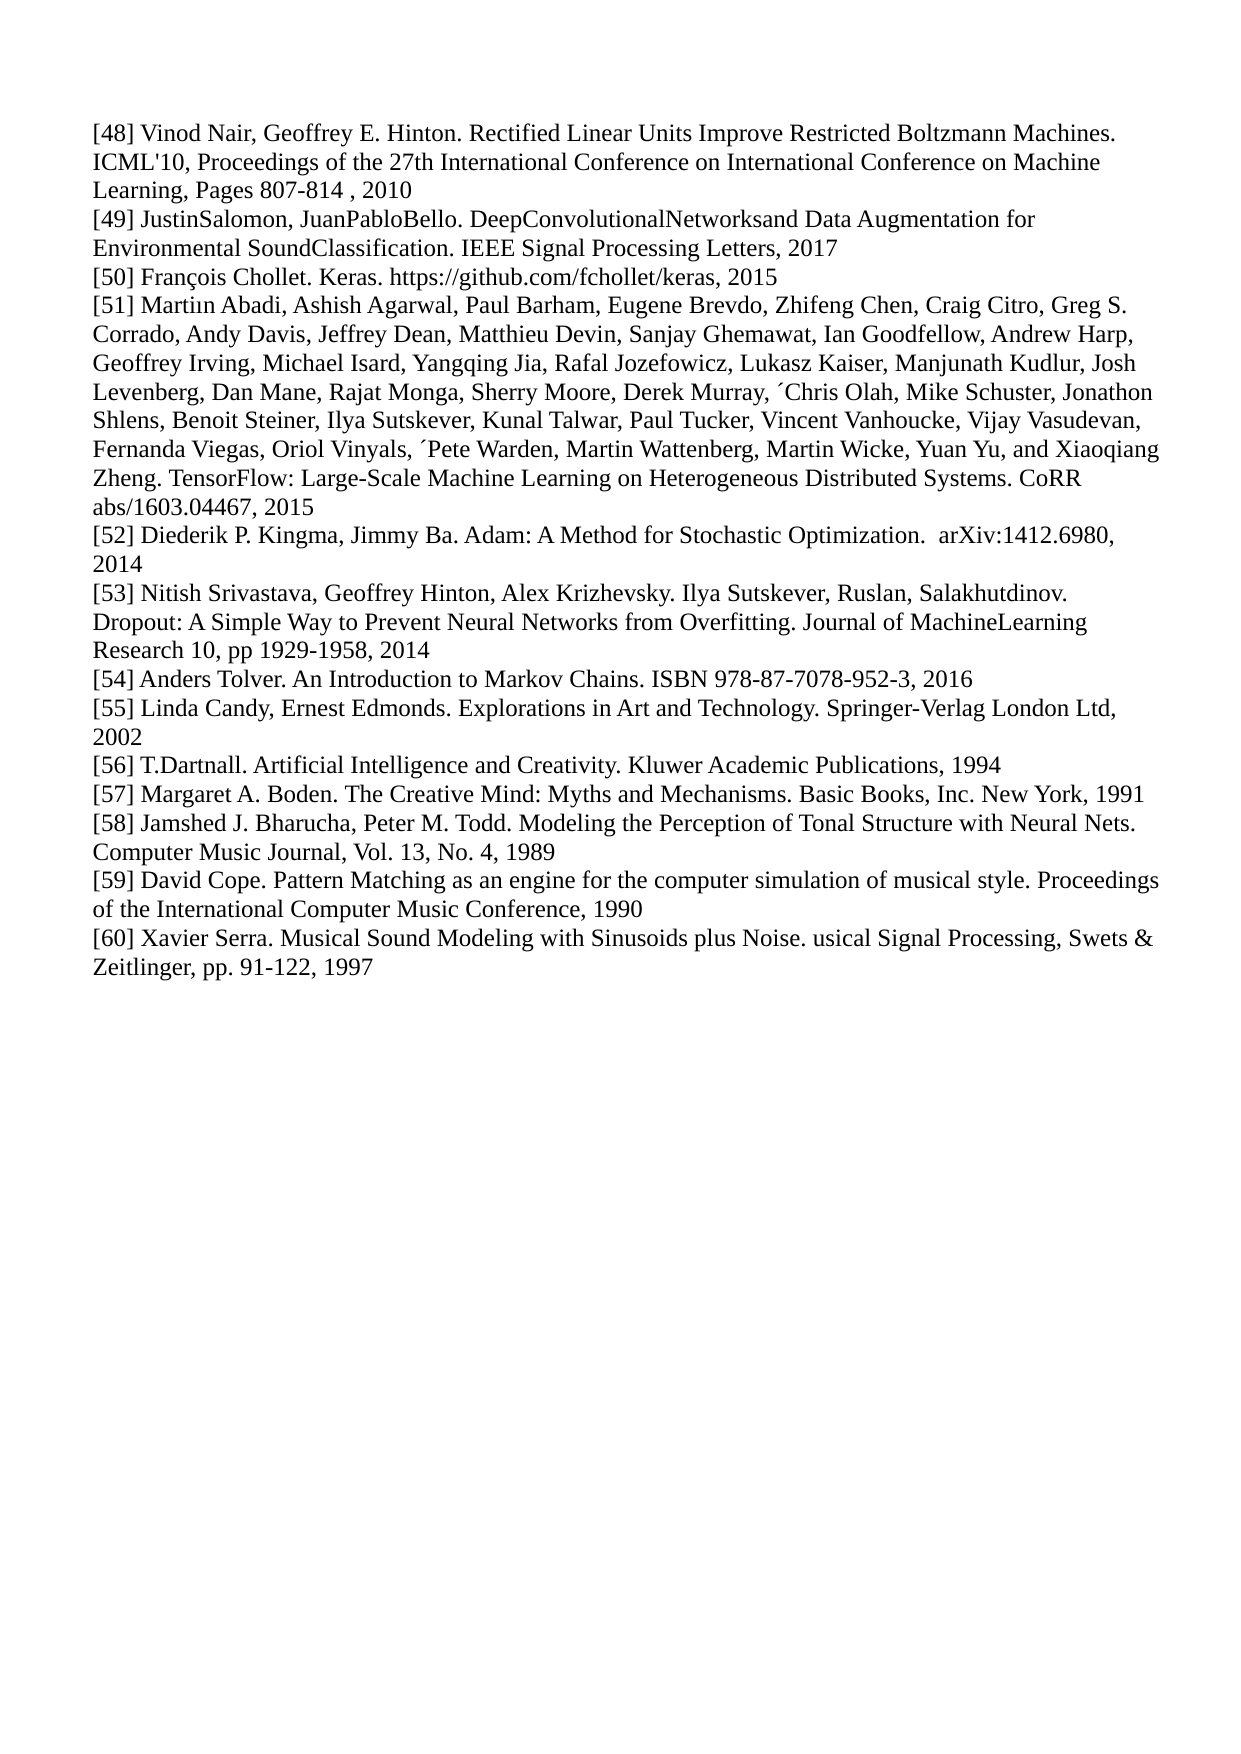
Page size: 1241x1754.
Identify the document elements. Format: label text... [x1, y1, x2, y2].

text [52] Diederik P. Kingma, Jimmy Ba. Adam: A Method for Stochastic Optimization. arXiv:1412.6980, 2014 [92, 521, 1160, 578]
text [58] Jamshed J. Bharucha, Peter M. Todd. Modeling the Perception of Tonal Structure with Neural Nets. Computer Music Journal, Vol. 13, No. 4, 1989 [92, 808, 1160, 866]
text [53] Nitish Srivastava, Geoffrey Hinton, Alex Krizhevsky. Ilya Sutskever, Ruslan, Salakhutdinov. Dropout: A Simple Way to Prevent Neural Networks from Overfitting. Journal of MachineLearning Research 10, pp 1929-1958, 2014 [92, 578, 1160, 664]
text [57] Margaret A. Boden. The Creative Mind: Myths and Mechanisms. Basic Books, Inc. New York, 1991 [92, 779, 1160, 808]
text [54] Anders Tolver. An Introduction to Markov Chains. ISBN 978-87-7078-952-3, 2016 [92, 664, 1160, 693]
text [51] Martiın Abadi, Ashish Agarwal, Paul Barham, Eugene Brevdo, Zhifeng Chen, Craig Citro, Greg S. Corrado, Andy Davis, Jeffrey Dean, Matthieu Devin, Sanjay Ghemawat, Ian Goodfellow, Andrew Harp, Geoffrey Irving, Michael Isard, Yangqing Jia, Rafal Jozefowicz, Lukasz Kaiser, Manjunath Kudlur, Josh Levenberg, Dan Mane, Rajat Monga, Sherry Moore, Derek Murray, ´Chris Olah, Mike Schuster, Jonathon Shlens, Benoit Steiner, Ilya Sutskever, Kunal Talwar, Paul Tucker, Vincent Vanhoucke, Vijay Vasudevan, Fernanda Viegas, Oriol Vinyals, ´Pete Warden, Martin Wattenberg, Martin Wicke, Yuan Yu, and Xiaoqiang Zheng. TensorFlow: Large-Scale Machine Learning on Heterogeneous Distributed Systems. CoRR abs/1603.04467, 2015 [92, 291, 1160, 521]
text [48] Vinod Nair, Geoffrey E. Hinton. Rectified Linear Units Improve Restricted Boltzmann Machines. ICML'10, Proceedings of the 27th International Conference on International Conference on Machine Learning, Pages 807-814 , 2010 [92, 118, 1160, 204]
text [49] JustinSalomon, JuanPabloBello. DeepConvolutionalNetworksand Data Augmentation for Environmental SoundClassification. IEEE Signal Processing Letters, 2017 [92, 204, 1160, 262]
text [60] Xavier Serra. Musical Sound Modeling with Sinusoids plus Noise. usical Signal Processing, Swets & Zeitlinger, pp. 91-122, 1997 [92, 923, 1160, 981]
text [56] T.Dartnall. Artificial Intelligence and Creativity. Kluwer Academic Publications, 1994 [92, 751, 1160, 779]
text [50] François Chollet. Keras. https://github.com/fchollet/keras, 2015 [92, 262, 1160, 291]
text [55] Linda Candy, Ernest Edmonds. Explorations in Art and Technology. Springer-Verlag London Ltd, 2002 [92, 693, 1160, 751]
text [59] David Cope. Pattern Matching as an engine for the computer simulation of musical style. Proceedings of the International Computer Music Conference, 1990 [92, 866, 1160, 923]
